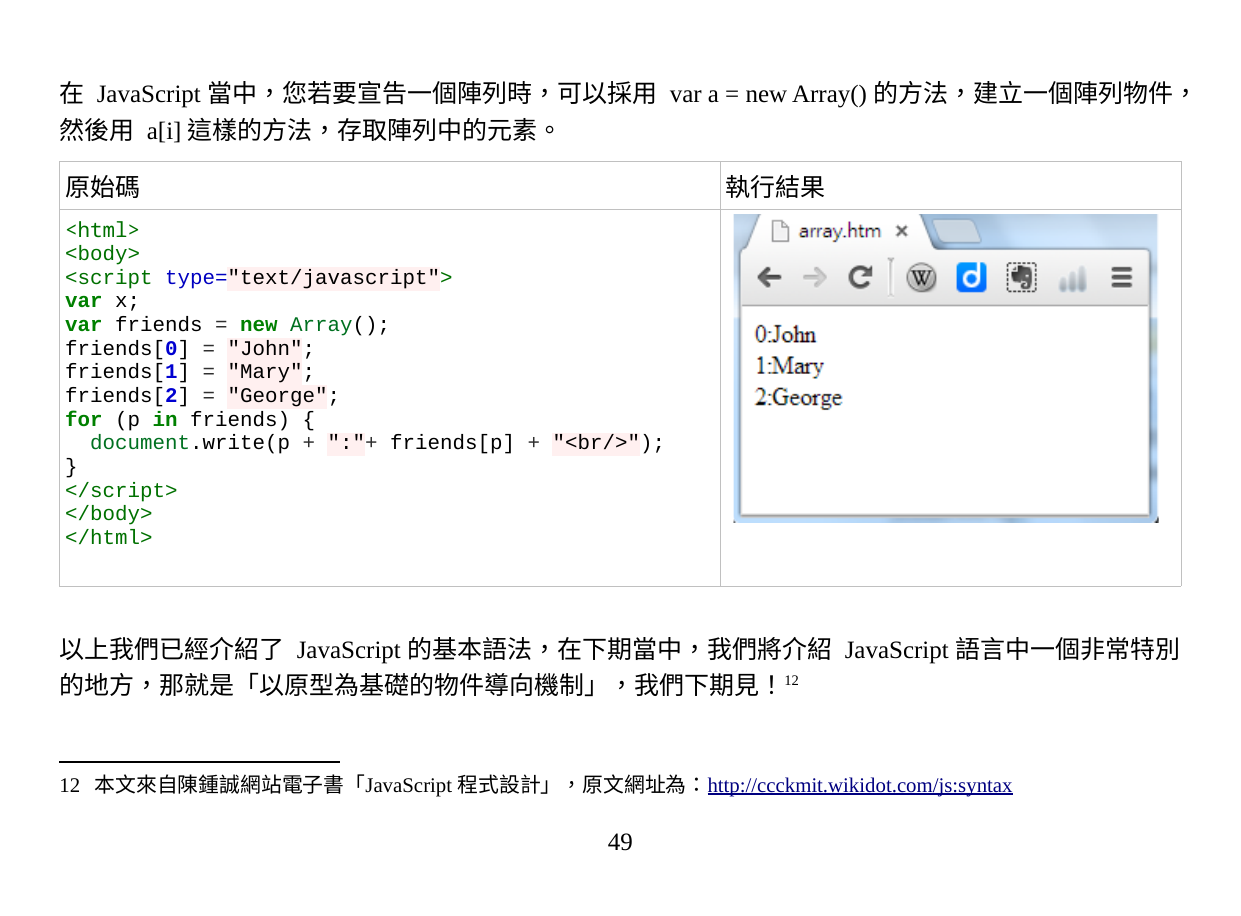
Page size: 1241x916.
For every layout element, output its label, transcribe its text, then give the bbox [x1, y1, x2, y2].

table_header 原始碼 [60, 162, 720, 209]
text 在 JavaScript 當中，您若要宣告一個陣列時，可以採用 var a = new Array() 的方法，建立一個陣列物件，然後用 a[i] 這樣的方法，存取陣列中的元素。 [59, 74, 1181, 146]
table_header 執行結果 [721, 162, 1181, 209]
text 以上我們已經介紹了 JavaScript 的基本語法，在下期當中，我們將介紹 JavaScript 語言中一個非常特別的地方，那就是「以原型為基礎的物件導向機制」，我們下期見！ [59, 629, 1181, 702]
table_cell <html> <body> <script type="text/javascript"> var x; var friends = new Array(); friends[0] = "John"; friends[1] = "Mary"; friends[2] = "George"; for (p in friends) { document.write(p + ":"+ friends[p] + "<br/>"); } </script> </body> </html> [60, 210, 720, 586]
picture [733, 214, 1159, 523]
text 本文來自陳鍾誠網站電子書「JavaScript 程式設計」，原文網址為：http://ccckmit.wikidot.com/js:syntax [59, 768, 1181, 798]
table_cell [721, 210, 1181, 586]
